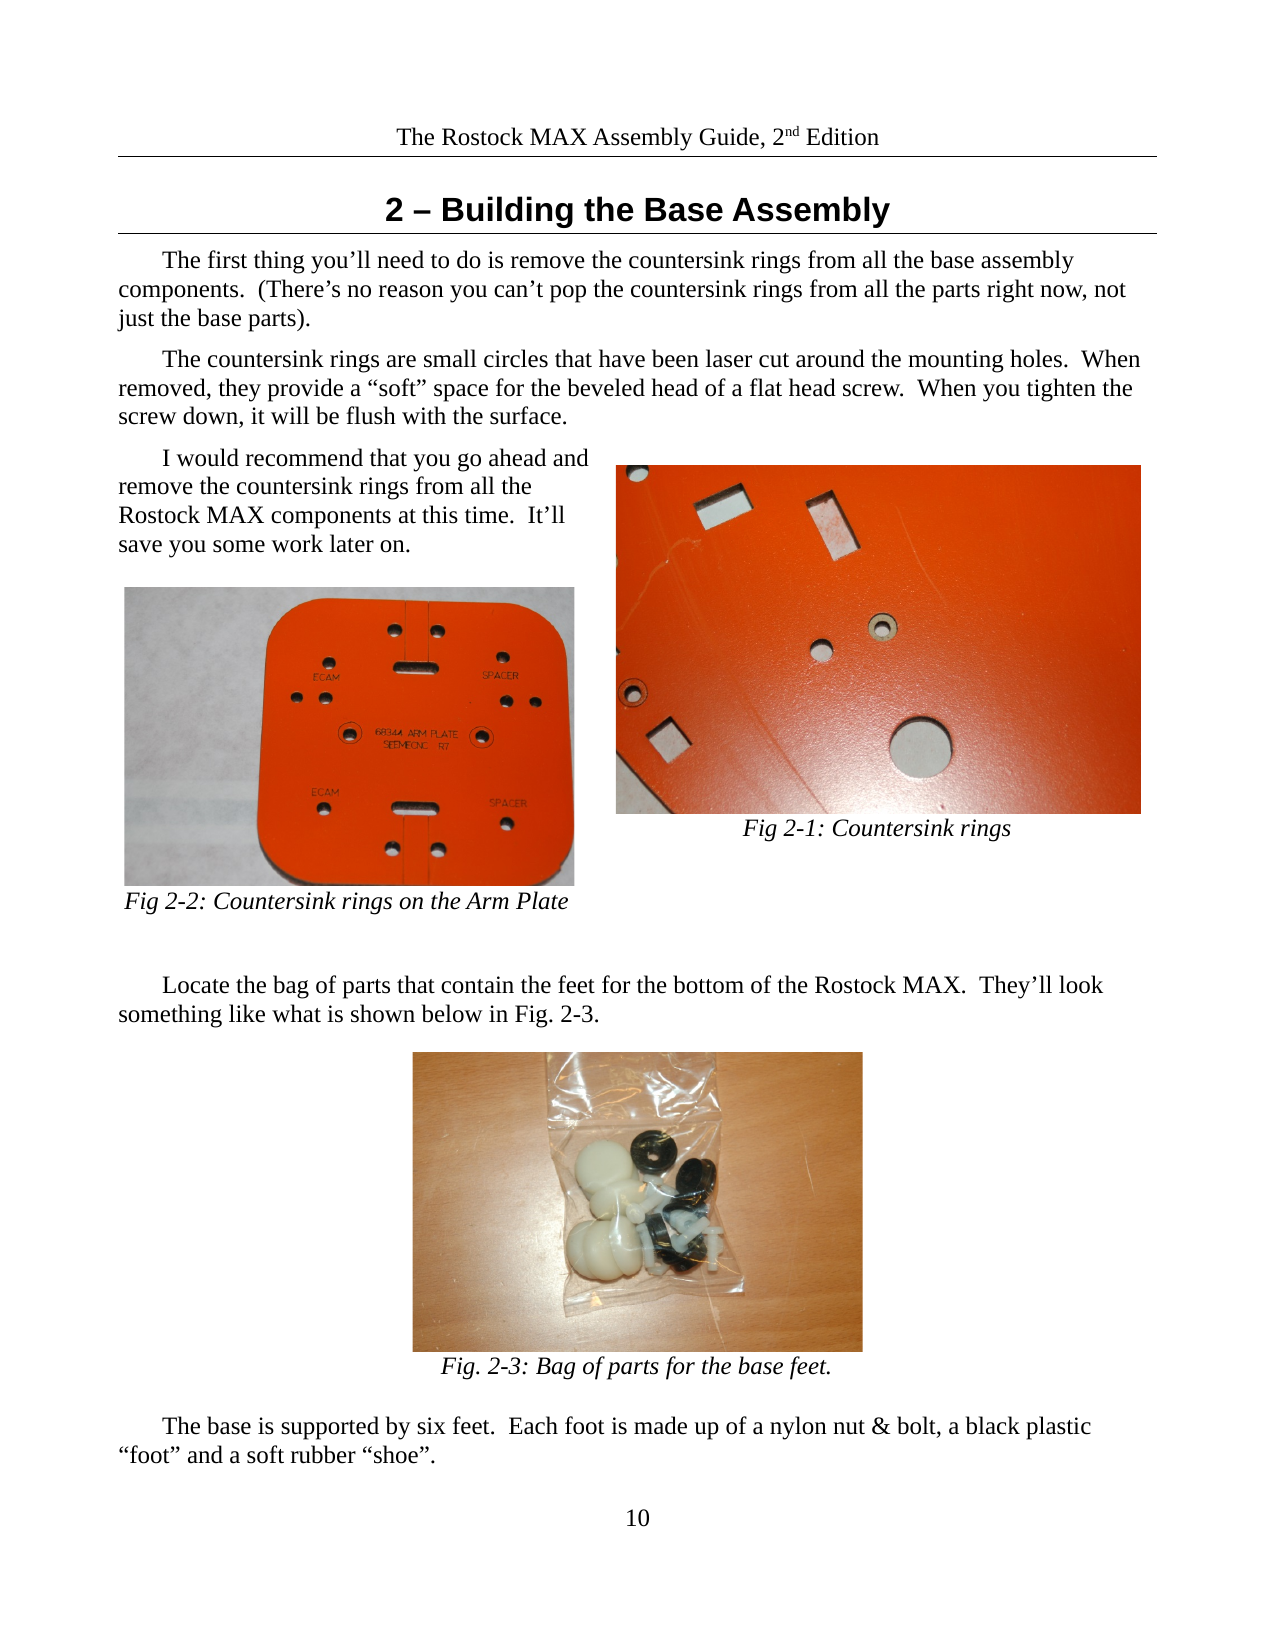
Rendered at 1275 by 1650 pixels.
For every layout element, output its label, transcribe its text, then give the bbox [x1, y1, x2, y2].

text Locate the bag of parts that contain the feet for the bottom of the Rostock MAX. They’ll look something like what is shown below in Fig. 2-3. [118, 970, 1157, 1028]
text The countersink rings are small circles that have been laser cut around the mounting holes. When removed, they provide a “soft” space for the beveled head of a flat head screw. When you tighten the screw down, it will be flush with the surface. [118, 344, 1157, 430]
picture [412, 1052, 863, 1352]
subtitle 2 – Building the Base Assembly [118, 185, 1157, 233]
picture [615, 465, 1141, 814]
text Fig 2-1: Countersink rings [616, 814, 1141, 842]
text Fig. 2-3: Bag of parts for the base feet. [412, 1352, 862, 1380]
picture [124, 587, 575, 886]
text The base is supported by six feet. Each foot is made up of a nylon nut & bolt, a black plastic “foot” and a soft rubber “shoe”. [118, 1411, 1157, 1469]
text The first thing you’ll need to do is remove the countersink rings from all the base assembly components. (There’s no reason you can’t pop the countersink rings from all the parts right now, not just the base parts). [118, 245, 1157, 331]
text I would recommend that you go ahead and remove the countersink rings from all the Rostock MAX components at this time. It’ll save you some work later on. [118, 443, 1157, 558]
text Fig 2-2: Countersink rings on the Arm Plate [124, 886, 574, 914]
